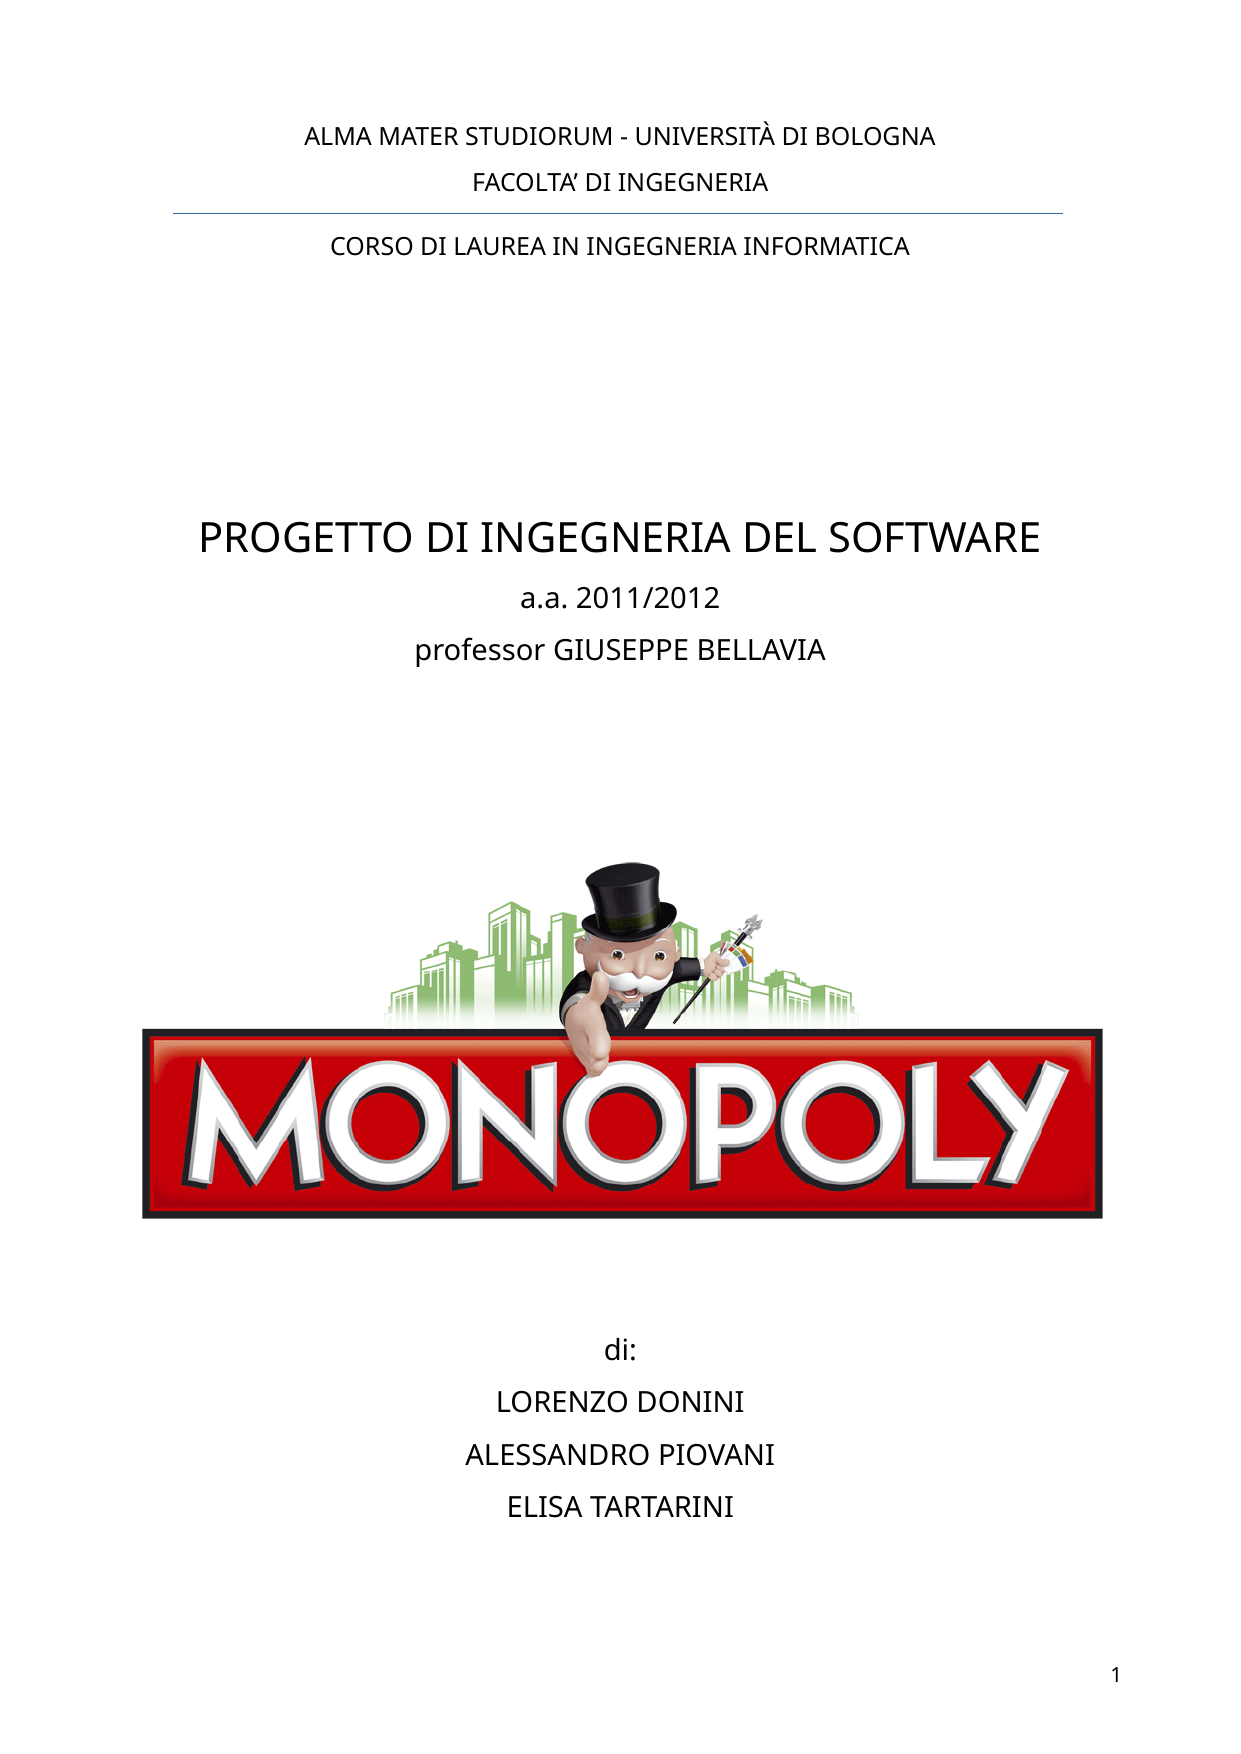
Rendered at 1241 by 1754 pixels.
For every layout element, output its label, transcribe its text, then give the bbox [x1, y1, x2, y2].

text ELISA TARTARINI [118, 1486, 1122, 1526]
text CORSO DI LAUREA IN INGEGNERIA INFORMATICA [118, 229, 1122, 263]
text ALESSANDRO PIOVANI [118, 1434, 1122, 1473]
text ALMA MATER STUDIORUM - UNIVERSITÀ DI BOLOGNA [118, 118, 1122, 152]
text LORENZO DONINI [118, 1382, 1122, 1421]
text FACOLTA’ DI INGEGNERIA [118, 165, 1122, 199]
picture [118, 844, 1122, 1226]
text PROGETTO DI INGEGNERIA DEL SOFTWARE [118, 508, 1122, 564]
text di: [118, 1330, 1122, 1369]
text professor GIUSEPPE BELLAVIA [118, 629, 1122, 669]
text a.a. 2011/2012 [118, 577, 1122, 617]
